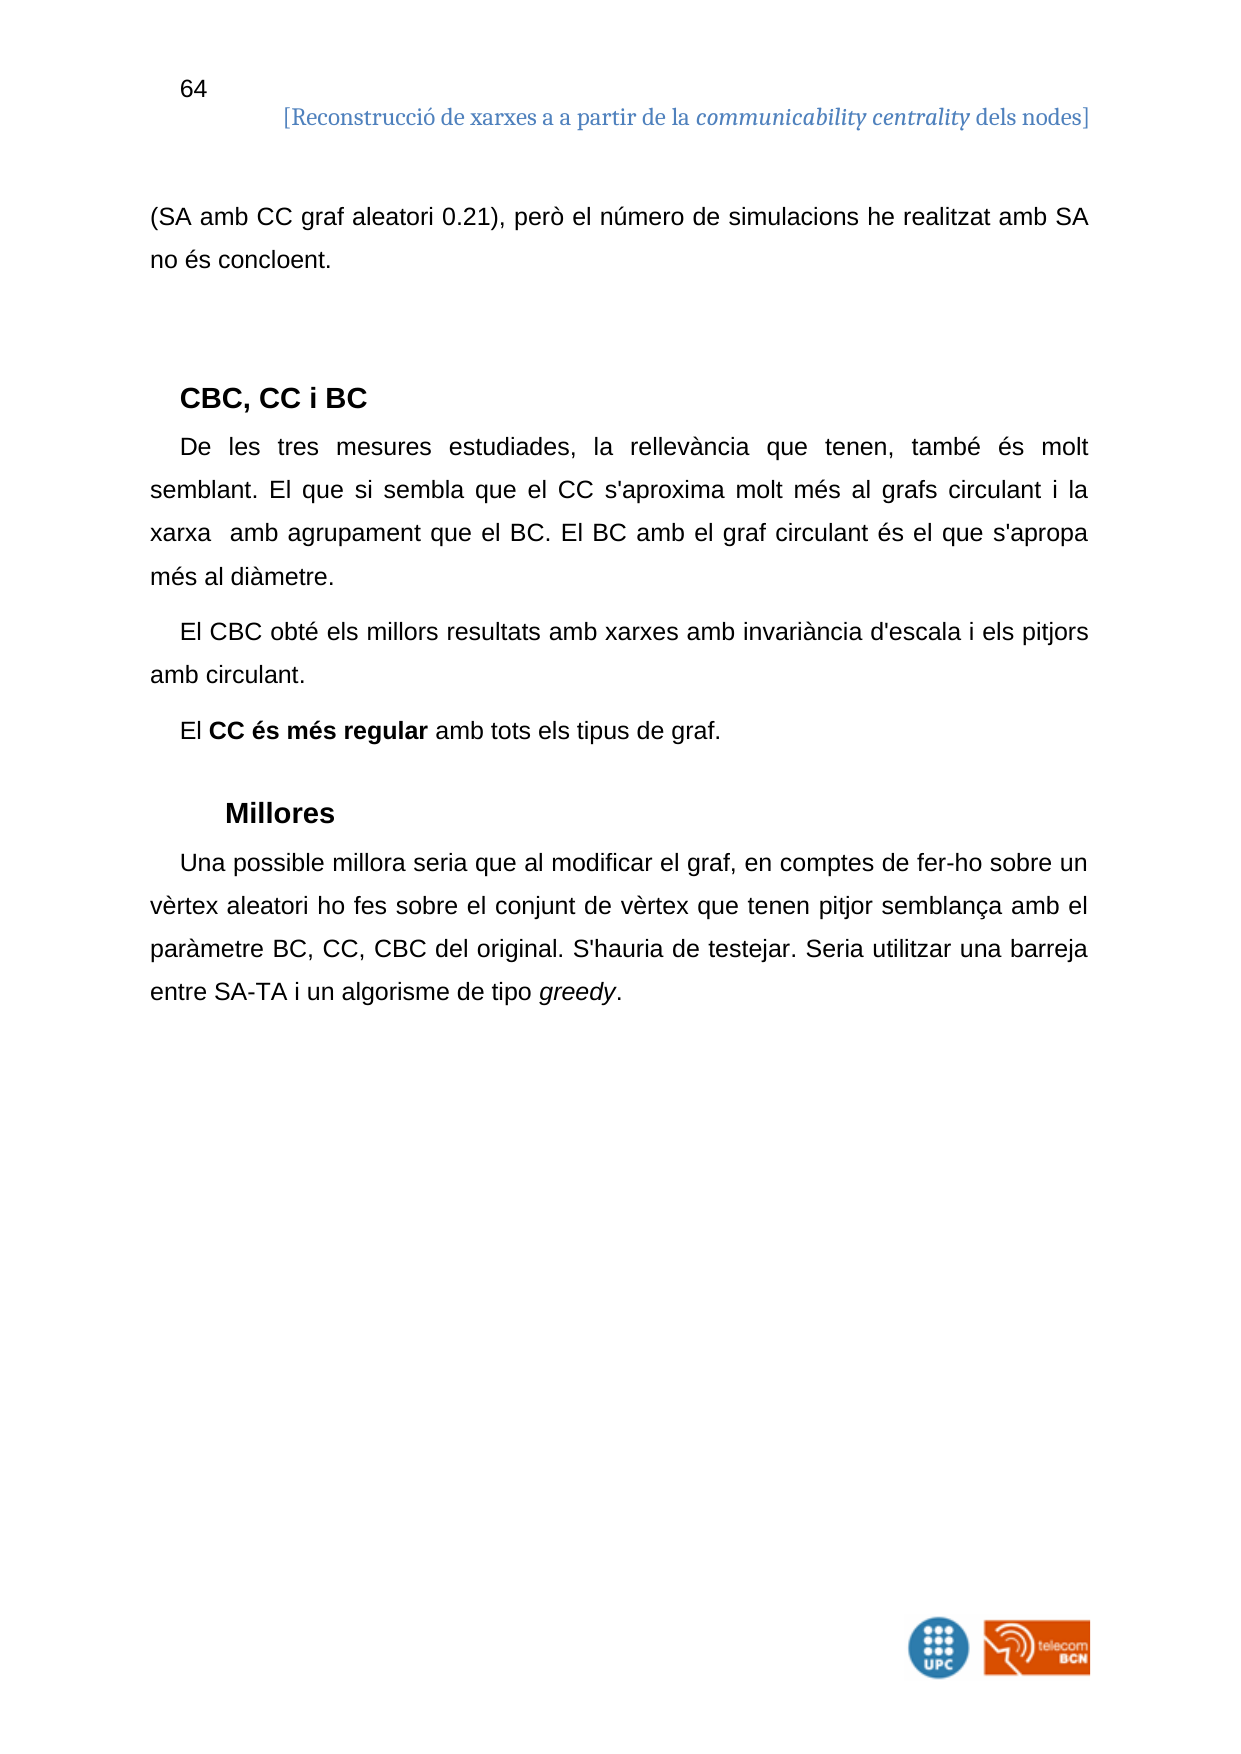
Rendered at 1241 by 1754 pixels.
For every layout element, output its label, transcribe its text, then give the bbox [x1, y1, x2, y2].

text Una possible millora seria que al modificar el graf, en comptes de fer-ho sobre un vèrtex aleatori ho fes sobre el conjunt de vèrtex que tenen pitjor semblança amb el paràmetre BC, CC, CBC del original. S'hauria de testejar. Seria utilitzar una barreja entre SA-TA i un algorisme de tipo greedy. [150, 847, 1090, 1006]
text El CC és més regular amb tots els tipus de graf. [150, 716, 1090, 744]
text De les tres mesures estudiades, la rellevància que tenen, també és molt semblant. El que si sembla que el CC s'aproxima molt més al grafs circulant i la xarxa amb agrupament que el BC. El BC amb el graf circulant és el que s'apropa més al diàmetre. [150, 432, 1090, 590]
text El CBC obté els millors resultats amb xarxes amb invariància d'escala i els pitjors amb circulant. [150, 617, 1090, 689]
subtitle Millores [150, 796, 1090, 830]
picture [904, 1614, 1091, 1681]
subtitle CBC, CC i BC [150, 381, 1090, 414]
text (SA amb CC graf aleatori 0.21), però el número de simulacions he realitzat amb SA no és concloent. [150, 202, 1090, 273]
